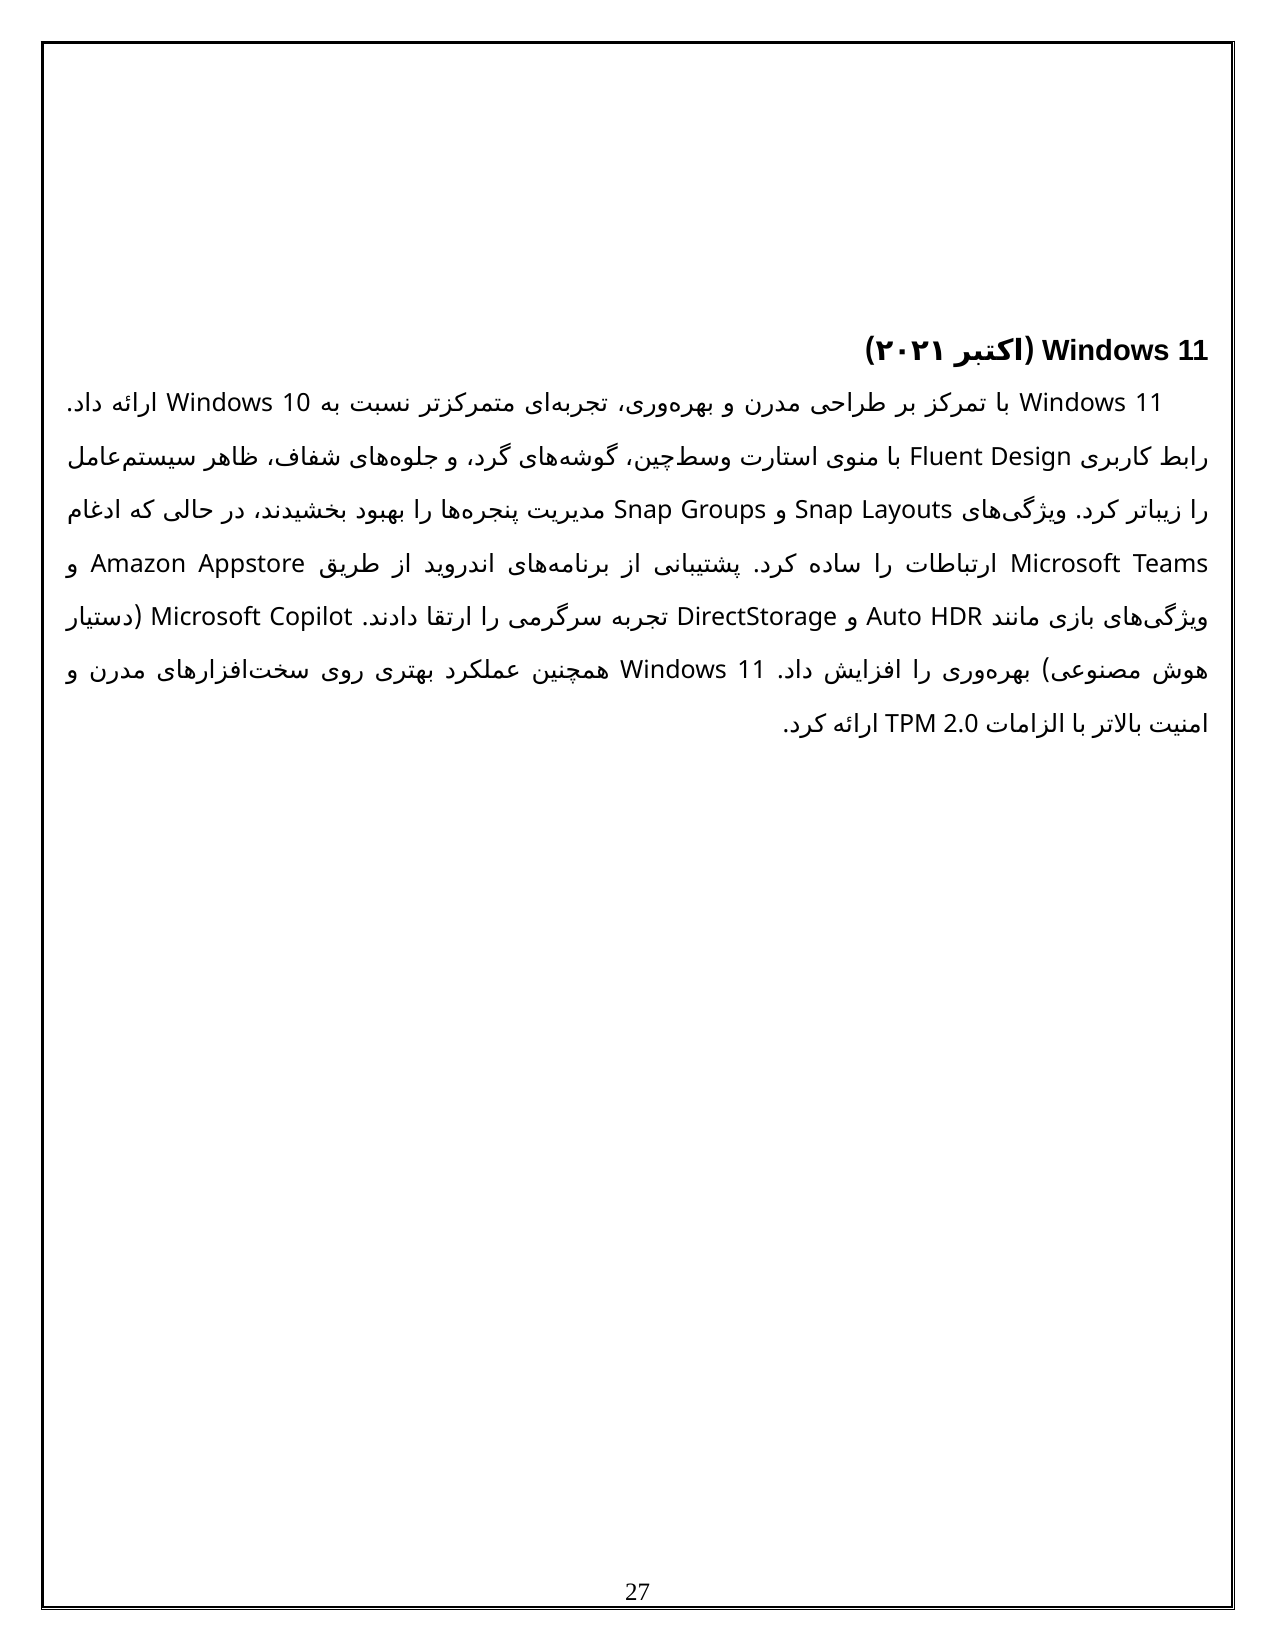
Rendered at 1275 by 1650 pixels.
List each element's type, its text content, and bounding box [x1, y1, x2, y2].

subtitle Windows 11 (اکتبر ۲۰۲۱) [66, 333, 1209, 373]
text Windows 11 با تمرکز بر طراحی مدرن و بهره‌وری، تجربه‌ای متمرکزتر نسبت به Windows 10 ارائه داد. رابط کاربری Fluent Design با منوی استارت وسط‌چین، گوشه‌های گرد، و جلوه‌های شفاف، ظاهر سیستم‌عامل را زیباتر کرد. ویژگی‌های Snap Layouts و Snap Groups مدیریت پنجره‌ها را بهبود بخشیدند، در حالی که ادغام Microsoft Teams ارتباطات را ساده کرد. پشتیبانی از برنامه‌های اندروید از طریق Amazon Appstore و ویژگی‌های بازی مانند Auto HDR و DirectStorage تجربه سرگرمی را ارتقا دادند. Microsoft Copilot (دستیار هوش مصنوعی) بهره‌وری را افزایش داد. Windows 11 همچنین عملکرد بهتری روی سخت‌افزارهای مدرن و امنیت بالاتر با الزامات TPM 2.0 ارائه کرد. [66, 385, 1209, 742]
